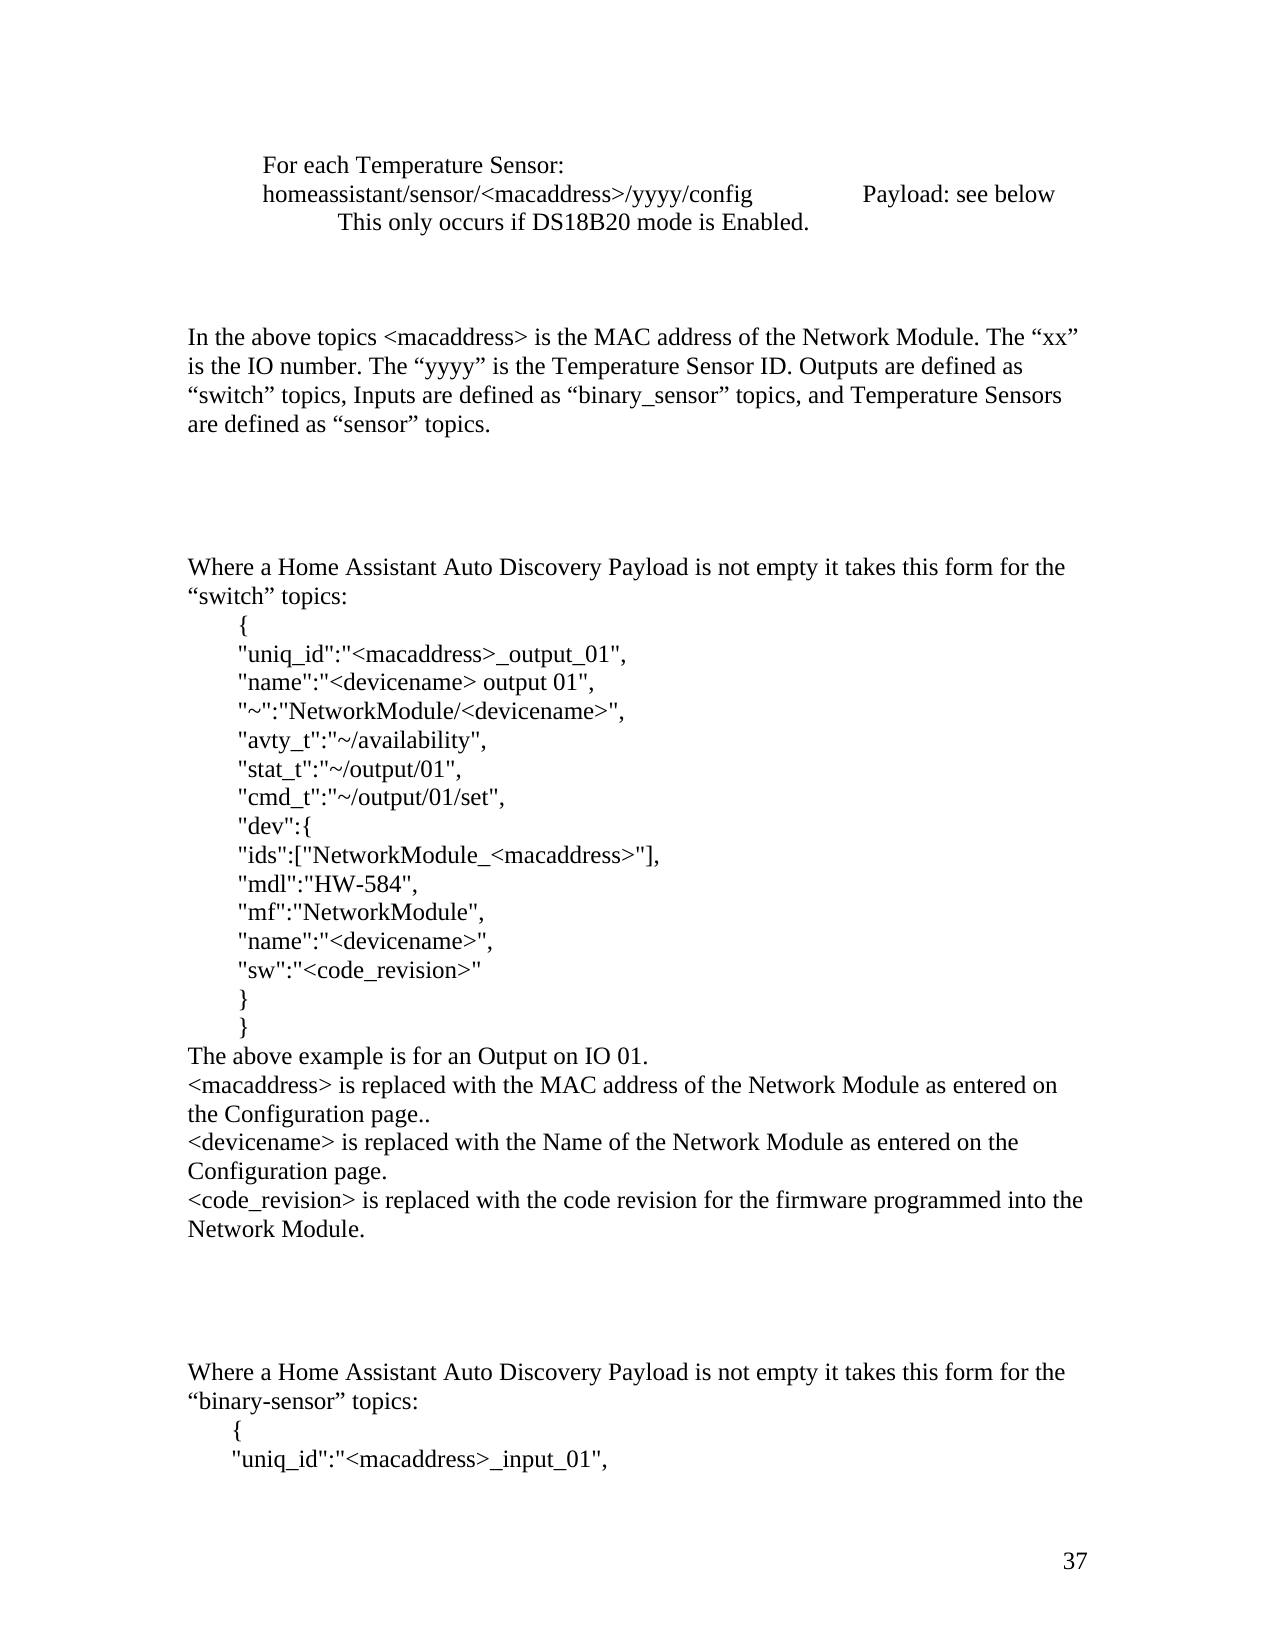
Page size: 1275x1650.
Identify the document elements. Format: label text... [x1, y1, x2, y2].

text Where a Home Assistant Auto Discovery Payload is not empty it takes this form for the “switch” topics: [187, 552, 1087, 610]
text { [187, 610, 1087, 639]
text } [187, 984, 1087, 1012]
text "name":"<devicename>", [187, 926, 1087, 955]
text In the above topics <macaddress> is the MAC address of the Network Module. The “xx” is the IO number. The “yyyy” is the Temperature Sensor ID. Outputs are defined as “switch” topics, Inputs are defined as “binary_sensor” topics, and Temperature Sensors are defined as “sensor” topics. [187, 322, 1087, 437]
text "name":"<devicename> output 01", [187, 667, 1087, 696]
text { [187, 1415, 1087, 1444]
text "mf":"NetworkModule", [187, 897, 1087, 926]
text "cmd_t":"~/output/01/set", [187, 782, 1087, 811]
text <devicename> is replaced with the Name of the Network Module as entered on the Configuration page. [187, 1127, 1087, 1185]
text "ids":["NetworkModule_<macaddress>"], [187, 840, 1087, 869]
text "avty_t":"~/availability", [187, 725, 1087, 754]
text The above example is for an Output on IO 01. [187, 1041, 1087, 1070]
text "dev":{ [187, 811, 1087, 840]
text "mdl":"HW-584", [187, 869, 1087, 897]
text "stat_t":"~/output/01", [187, 754, 1087, 782]
text "~":"NetworkModule/<devicename>", [187, 696, 1087, 725]
text For each Temperature Sensor: [262, 150, 1087, 179]
text <macaddress> is replaced with the MAC address of the Network Module as entered on the Configuration page.. [187, 1070, 1087, 1127]
text This only occurs if DS18B20 mode is Enabled. [337, 207, 1087, 236]
text "sw":"<code_revision>" [187, 955, 1087, 984]
text <code_revision> is replaced with the code revision for the firmware programmed into the Network Module. [187, 1185, 1087, 1242]
text } [187, 1012, 1087, 1041]
text homeassistant/sensor/<macaddress>/yyyy/config Payload: see below [187, 179, 1087, 207]
text "uniq_id":"<macaddress>_input_01", [187, 1444, 1087, 1472]
text "uniq_id":"<macaddress>_output_01", [187, 639, 1087, 667]
text Where a Home Assistant Auto Discovery Payload is not empty it takes this form for the “binary-sensor” topics: [187, 1357, 1087, 1415]
